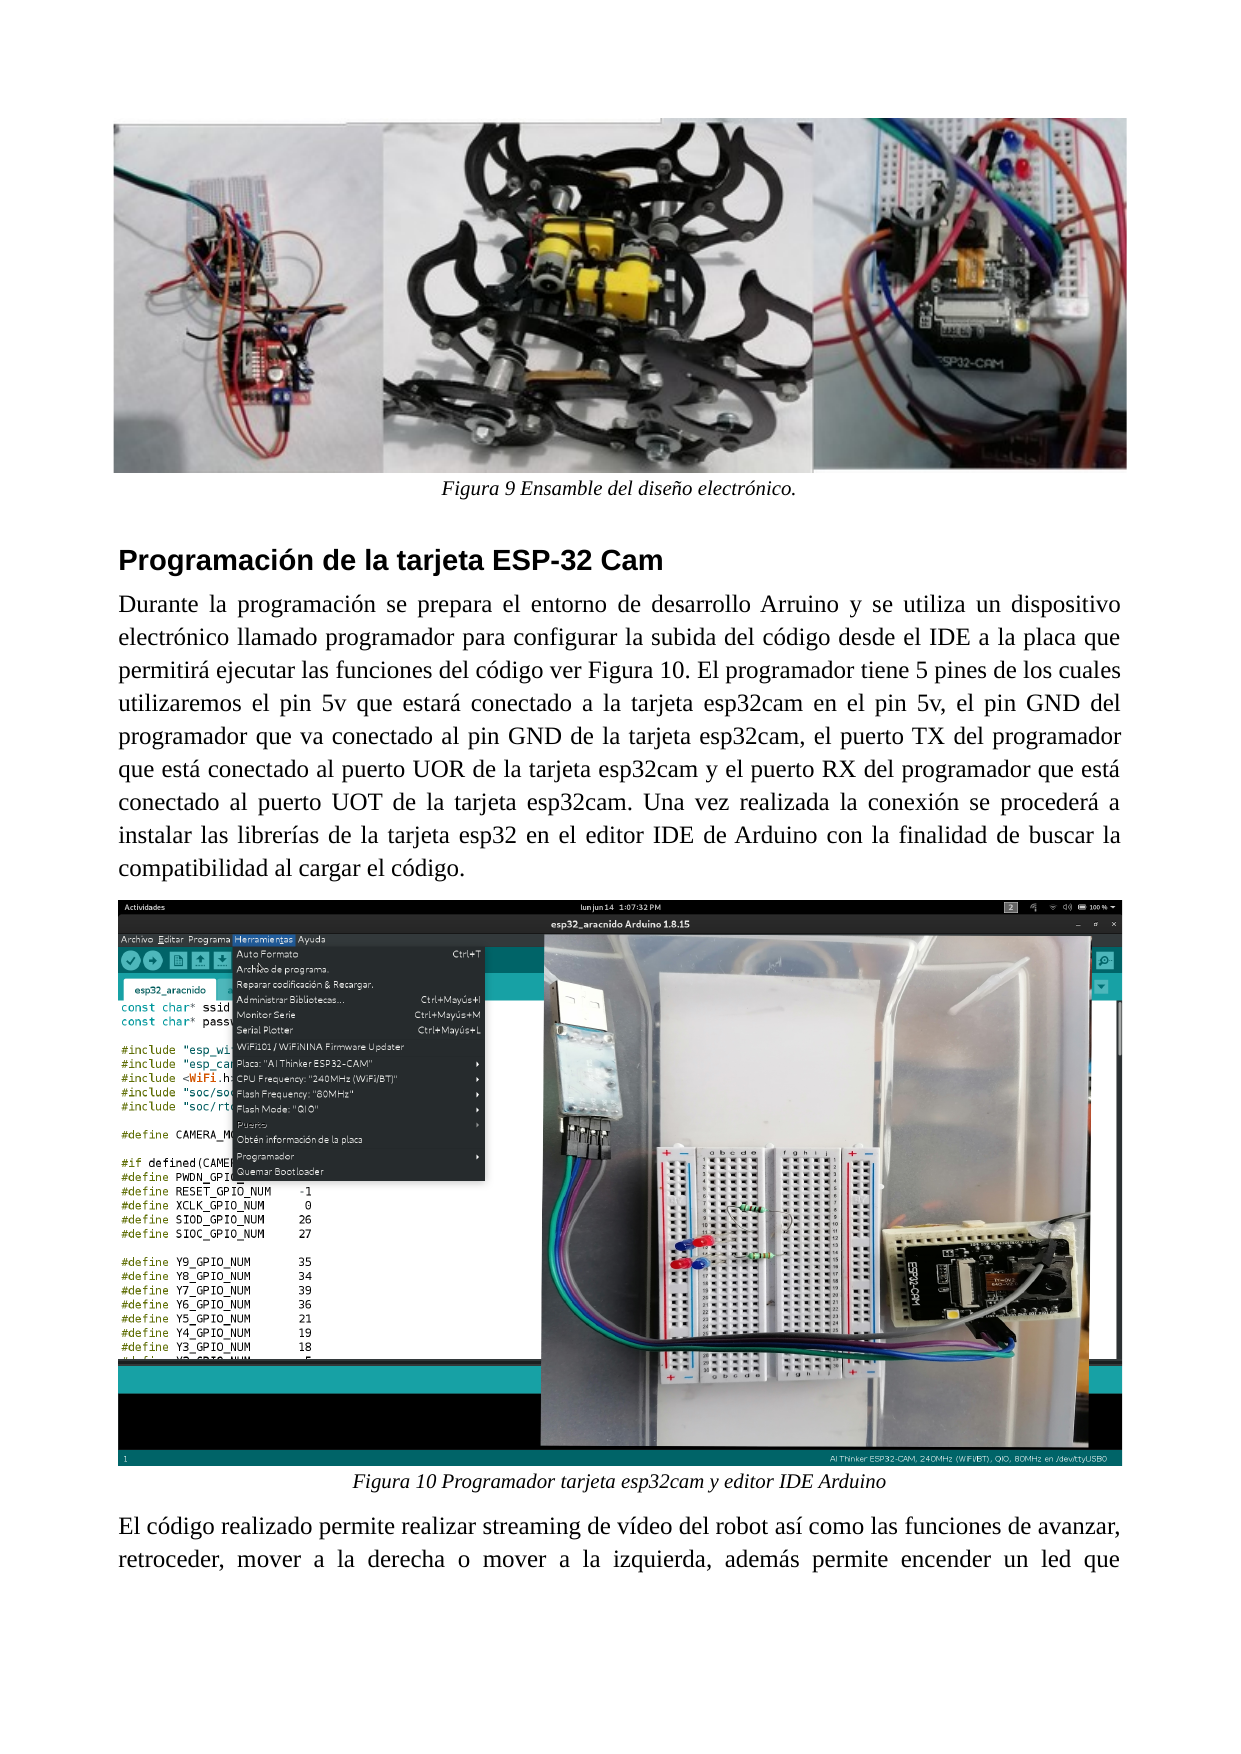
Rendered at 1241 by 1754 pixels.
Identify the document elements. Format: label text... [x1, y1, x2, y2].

text Figura 10 Programador tarjeta esp32cam y editor IDE Arduino [118, 1466, 1122, 1493]
text Figura 9 Ensamble del diseño electrónico. [118, 473, 1122, 500]
text Durante la programación se prepara el entorno de desarrollo Arruino y se utiliza un dispositivo electrónico llamado programador para configurar la subida del código desde el IDE a la placa que permitirá ejecutar las funciones del código ver Figura 10. El programador tiene 5 pines de los cuales utilizaremos el pin 5v que estará conectado a la tarjeta esp32cam en el pin 5v, el pin GND del programador que va conectado al pin GND de la tarjeta esp32cam, el puerto TX del programador que está conectado al puerto UOR de la tarjeta esp32cam y el puerto RX del programador que está conectado al puerto UOT de la tarjeta esp32cam. Una vez realizada la conexión se procederá a instalar las librerías de la tarjeta esp32 en el editor IDE de Arduino con la finalidad de buscar la compatibilidad al cargar el código. [118, 589, 1122, 882]
text El código realizado permite realizar streaming de vídeo del robot así como las funciones de avanzar, retroceder, mover a la derecha o mover a la izquierda, además permite encender un led que [118, 1511, 1122, 1573]
subtitle Programación de la tarjeta ESP-32 Cam [118, 543, 1122, 577]
